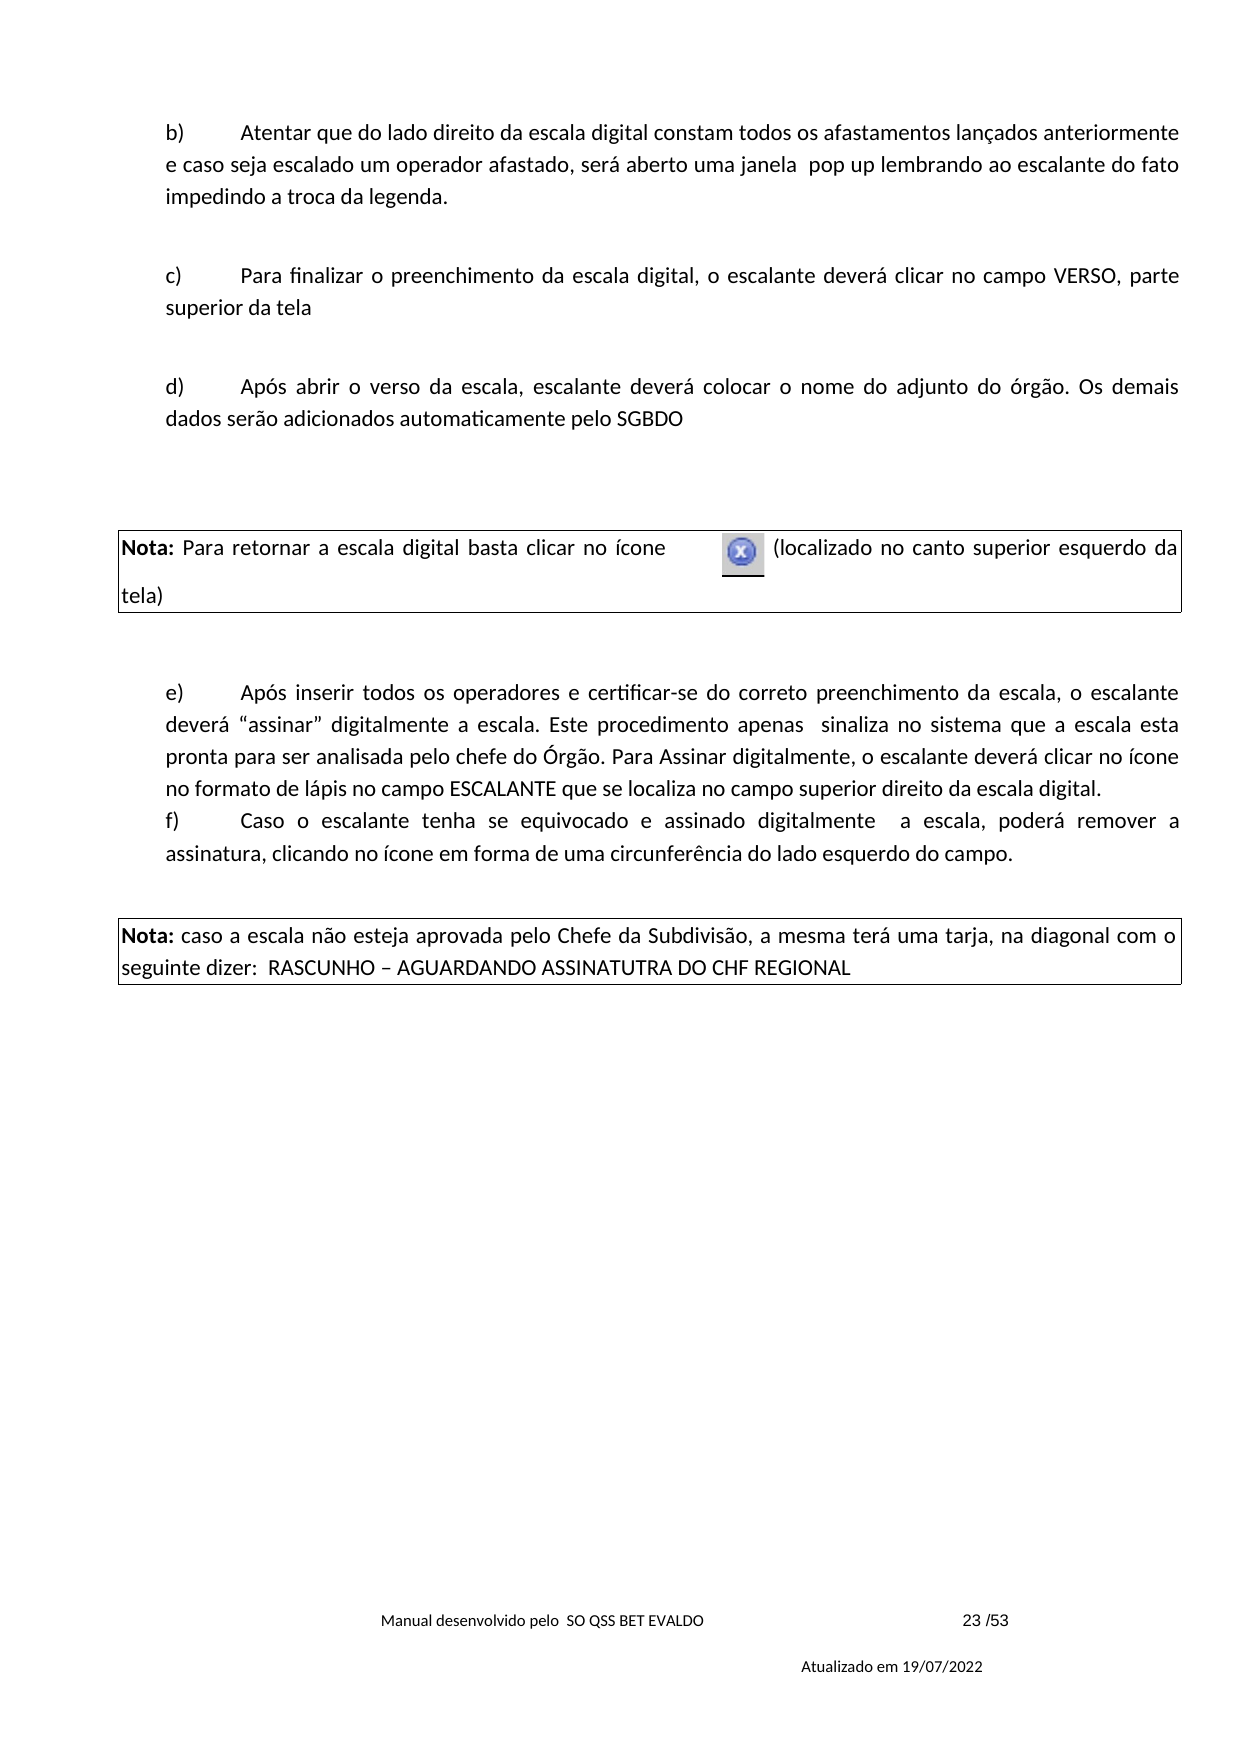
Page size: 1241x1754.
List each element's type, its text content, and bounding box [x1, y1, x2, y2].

list Para finalizar o preenchimento da escala digital, o escalante deverá clicar no campo VERSO, parte superior da tela [165, 261, 1181, 321]
list Caso o escalante tenha se equivocado e assinado digitalmente a escala, poderá remover a assinatura, clicando no ícone em forma de uma circunferência do lado esquerdo do campo. [165, 807, 1181, 867]
list Após abrir o verso da escala, escalante deverá colocar o nome do adjunto do órgão. Os demais dados serão adicionados automaticamente pelo SGBDO [165, 372, 1181, 432]
text Nota: caso a escala não esteja aprovada pelo Chefe da Subdivisão, a mesma terá uma tarja, na diagonal com o seguinte dizer: RASCUNHO – AGUARDANDO ASSINATUTRA DO CHF REGIONAL [119, 919, 1181, 984]
list Atentar que do lado direito da escala digital constam todos os afastamentos lançados anteriormente e caso seja escalado um operador afastado, será aberto uma janela pop up lembrando ao escalante do fato impedindo a troca da legenda. [165, 118, 1181, 210]
list Após inserir todos os operadores e certificar-se do correto preenchimento da escala, o escalante deverá “assinar” digitalmente a escala. Este procedimento apenas sinaliza no sistema que a escala esta pronta para ser analisada pelo chefe do Órgão. Para Assinar digitalmente, o escalante deverá clicar no ícone no formato de lápis no campo ESCALANTE que se localiza no campo superior direito da escala digital. [165, 678, 1181, 802]
picture [722, 533, 765, 577]
text Nota: Para retornar a escala digital basta clicar no ícone (localizado no canto superior esquerdo da tela) [119, 531, 1181, 612]
